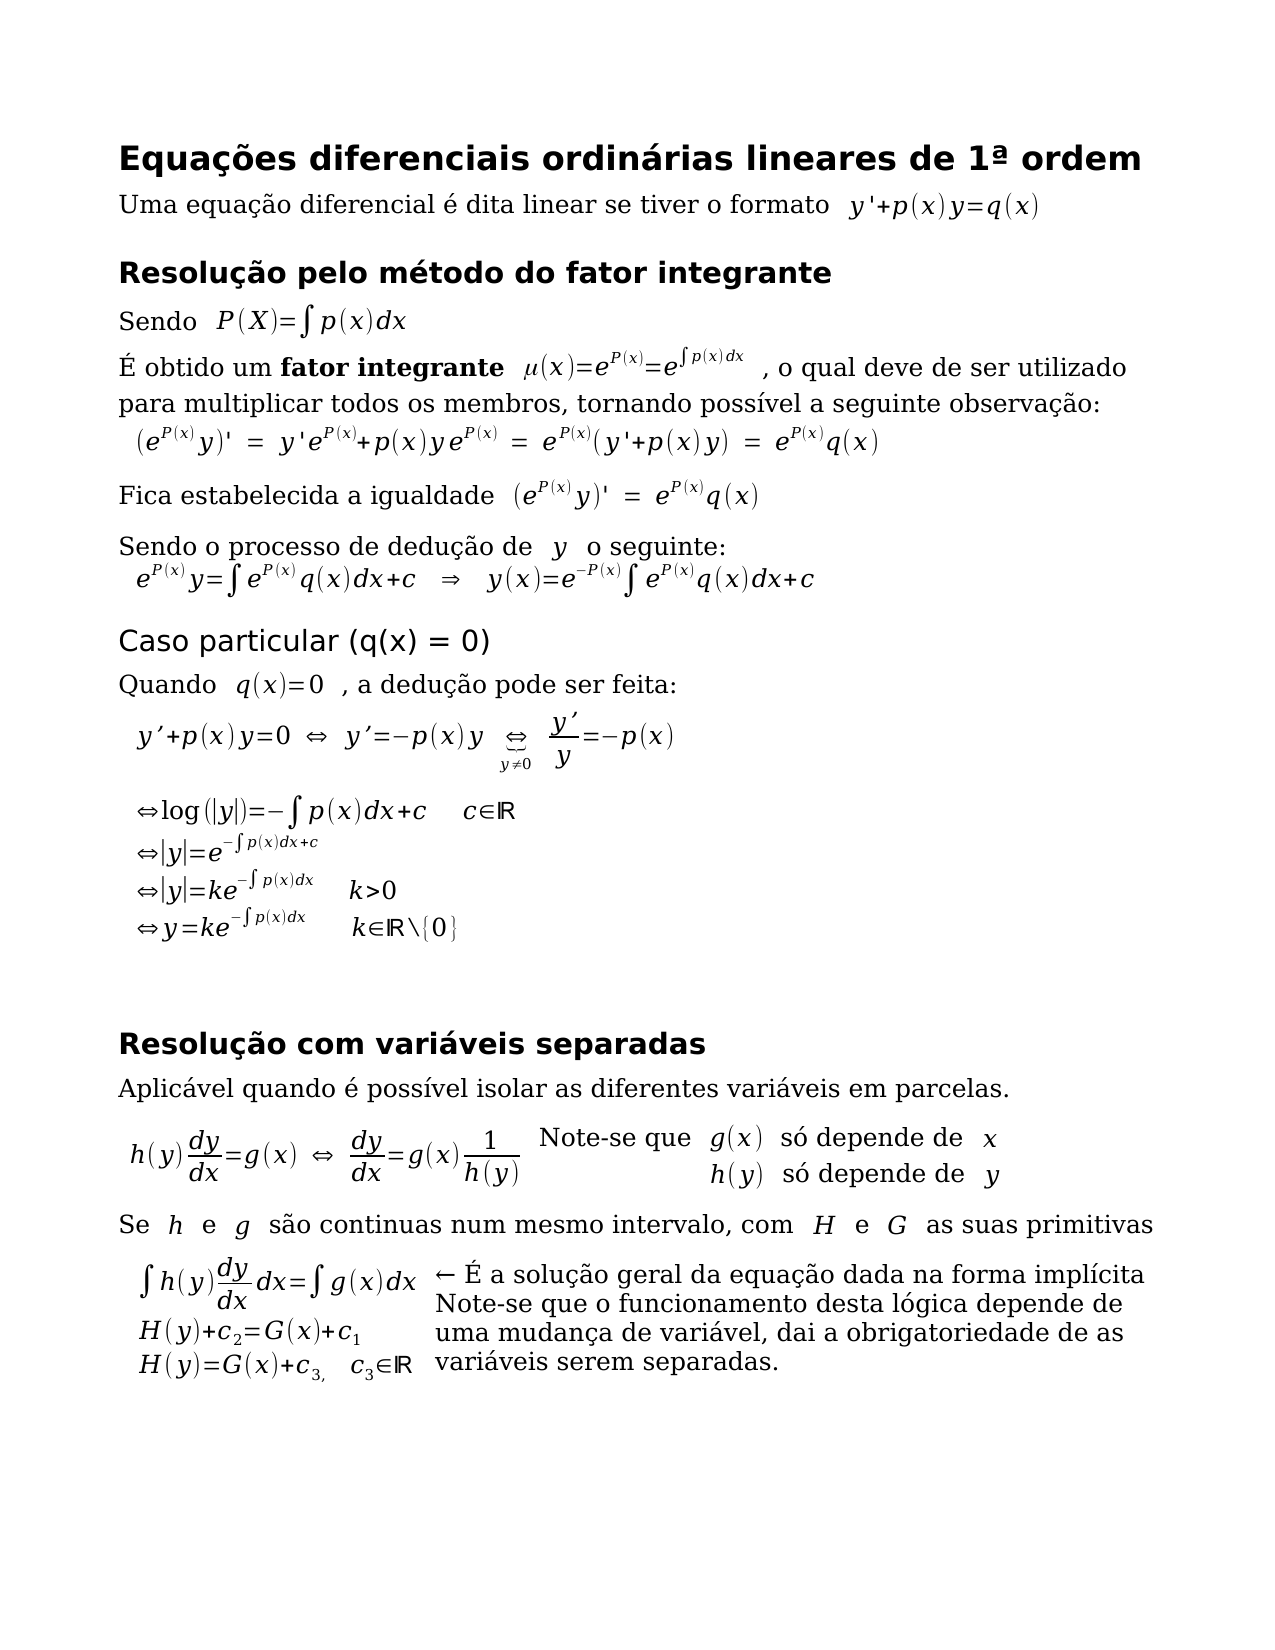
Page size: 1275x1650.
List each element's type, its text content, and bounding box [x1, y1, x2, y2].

subtitle Caso particular (q(x) = 0) [118, 624, 1157, 658]
text Note-se quesó depende de só depende de [118, 1123, 1157, 1190]
text Seesão continuas num mesmo intervalo, comeas suas primitivas [118, 1211, 1157, 1240]
subtitle Resolução pelo método do fator integrante [118, 256, 1157, 290]
text Quando, a dedução pode ser feita: [118, 670, 1157, 772]
text Fica estabelecida a igualdade [118, 478, 1157, 512]
text Uma equação diferencial é dita linear se tiver o formato [118, 191, 1157, 221]
text Sendo o processo de dedução deo seguinte: [118, 532, 1157, 561]
text Sendo É obtido um fator integrante, o qual deve de ser utilizado para multiplicar todos os membros, tornando possível a seguinte observação: [118, 303, 1157, 458]
text Note-se que o funcionamento desta lógica depende de uma mudança de variável, dai a obrigatoriedade de as variáveis serem separadas. [118, 1289, 1157, 1377]
text Aplicável quando é possível isolar as diferentes variáveis em parcelas. [118, 1074, 1157, 1103]
text ← É a solução geral da equação dada na forma implícita [118, 1260, 1157, 1289]
subtitle Equações diferenciais ordinárias lineares de 1ª ordem [118, 139, 1157, 178]
subtitle Resolução com variáveis separadas [118, 1027, 1157, 1061]
